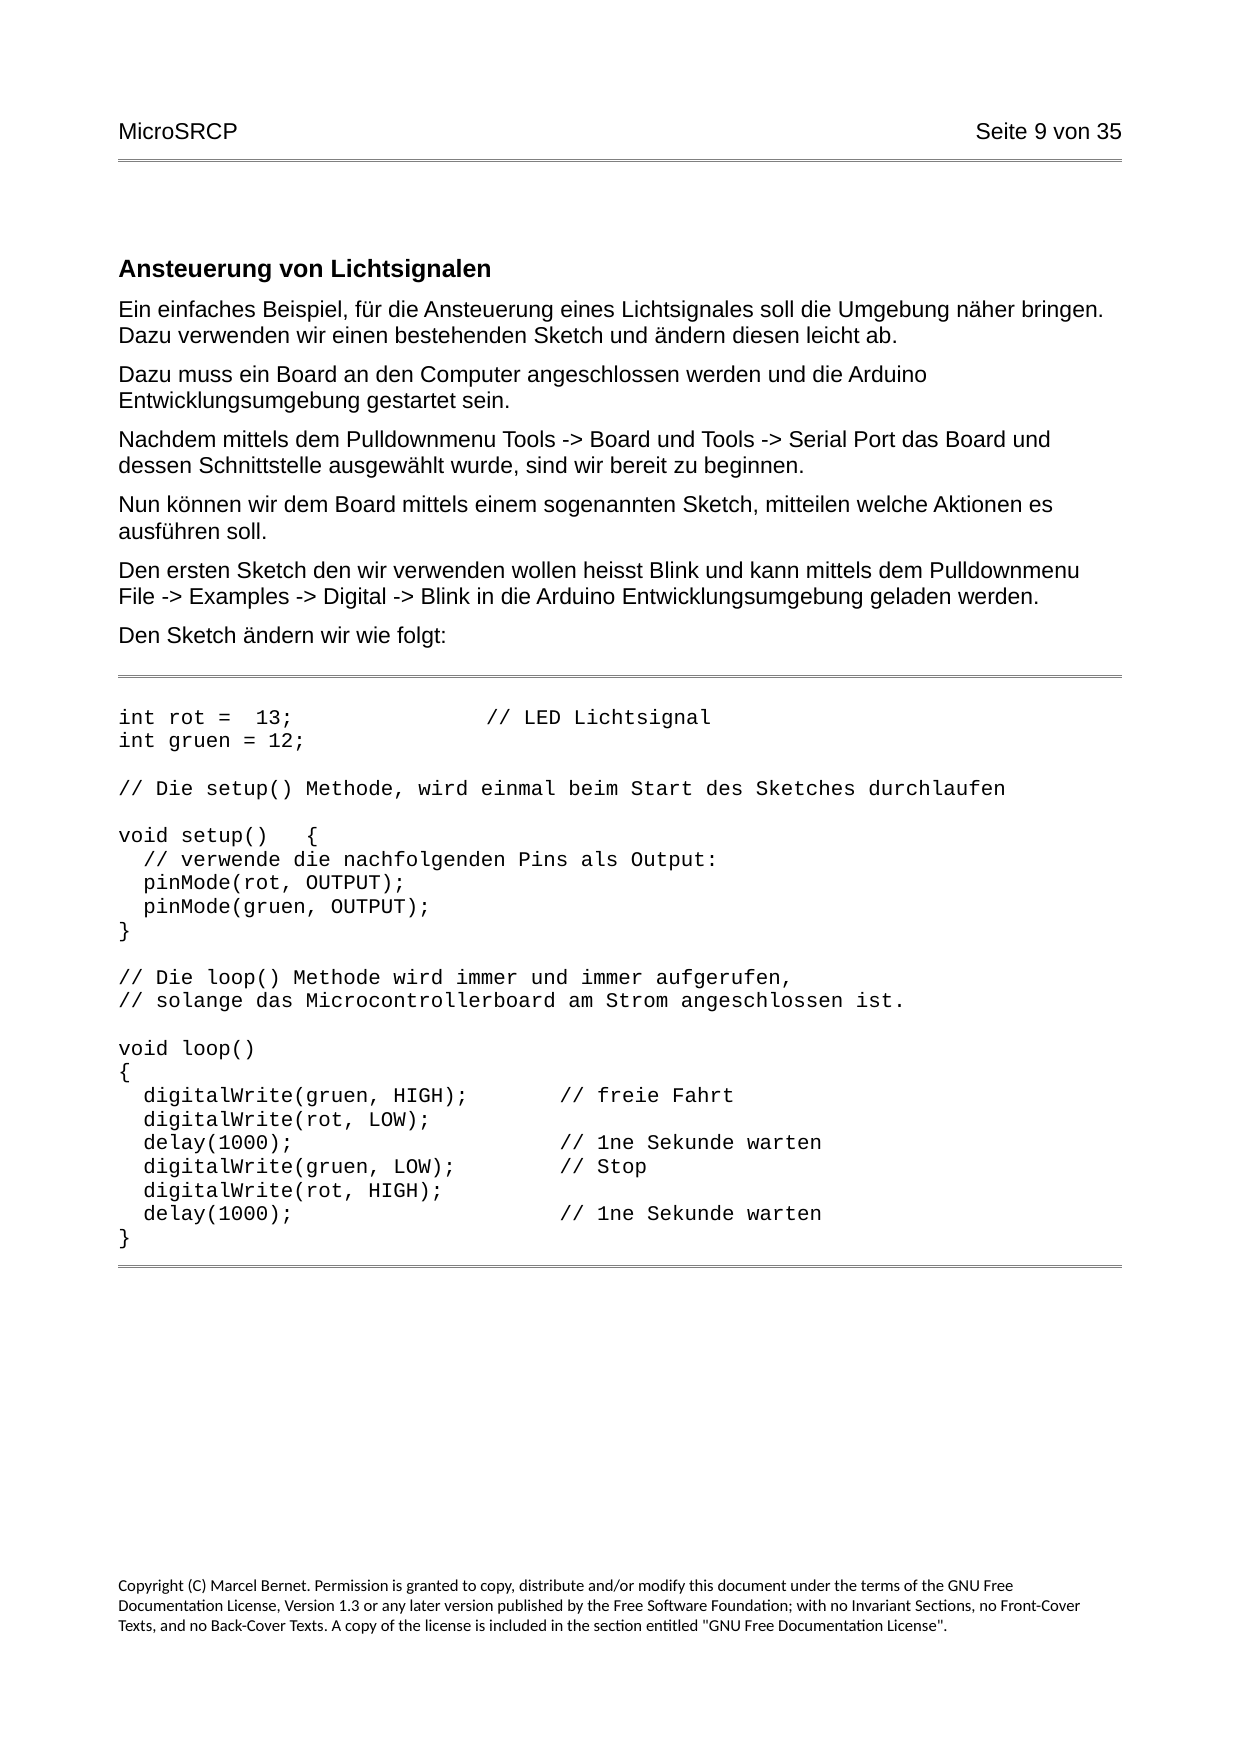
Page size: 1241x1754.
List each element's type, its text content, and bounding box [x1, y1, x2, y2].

text delay(1000); // 1ne Sekunde warten [118, 1132, 1122, 1156]
text } [118, 919, 1122, 943]
text { [118, 1061, 1122, 1085]
text digitalWrite(gruen, LOW); // Stop [118, 1156, 1122, 1180]
text Ein einfaches Beispiel, für die Ansteuerung eines Lichtsignales soll die Umgebung näher bringen. Dazu verwenden wir einen bestehenden Sketch und ändern diesen leicht ab. [118, 296, 1122, 348]
text delay(1000); // 1ne Sekunde warten [118, 1203, 1122, 1227]
text Dazu muss ein Board an den Computer angeschlossen werden und die Arduino Entwicklungsumgebung gestartet sein. [118, 361, 1122, 414]
text void loop() [118, 1038, 1122, 1061]
text digitalWrite(rot, LOW); [118, 1109, 1122, 1132]
subtitle Ansteuerung von Lichtsignalen [118, 254, 1122, 283]
text void setup() { [118, 825, 1122, 849]
text Den ersten Sketch den wir verwenden wollen heisst Blink und kann mittels dem Pulldownmenu File -> Examples -> Digital -> Blink in die Arduino Entwicklungsumgebung geladen werden. [118, 557, 1122, 609]
text Nachdem mittels dem Pulldownmenu Tools -> Board und Tools -> Serial Port das Board und dessen Schnittstelle ausgewählt wurde, sind wir bereit zu beginnen. [118, 426, 1122, 479]
text Nun können wir dem Board mittels einem sogenannten Sketch, mitteilen welche Aktionen es ausführen soll. [118, 491, 1122, 544]
text // Die setup() Methode, wird einmal beim Start des Sketches durchlaufen [118, 778, 1122, 801]
text int gruen = 12; [118, 730, 1122, 754]
text Den Sketch ändern wir wie folgt: [118, 622, 1122, 648]
text // verwende die nachfolgenden Pins als Output: [118, 849, 1122, 872]
text digitalWrite(gruen, HIGH); // freie Fahrt [118, 1085, 1122, 1109]
text // solange das Microcontrollerboard am Strom angeschlossen ist. [118, 991, 1122, 1014]
text int rot = 13; // LED Lichtsignal [118, 707, 1122, 730]
text pinMode(rot, OUTPUT); [118, 872, 1122, 896]
text digitalWrite(rot, HIGH); [118, 1180, 1122, 1203]
text } [118, 1227, 1122, 1251]
text // Die loop() Methode wird immer und immer aufgerufen, [118, 967, 1122, 991]
text pinMode(gruen, OUTPUT); [118, 896, 1122, 919]
